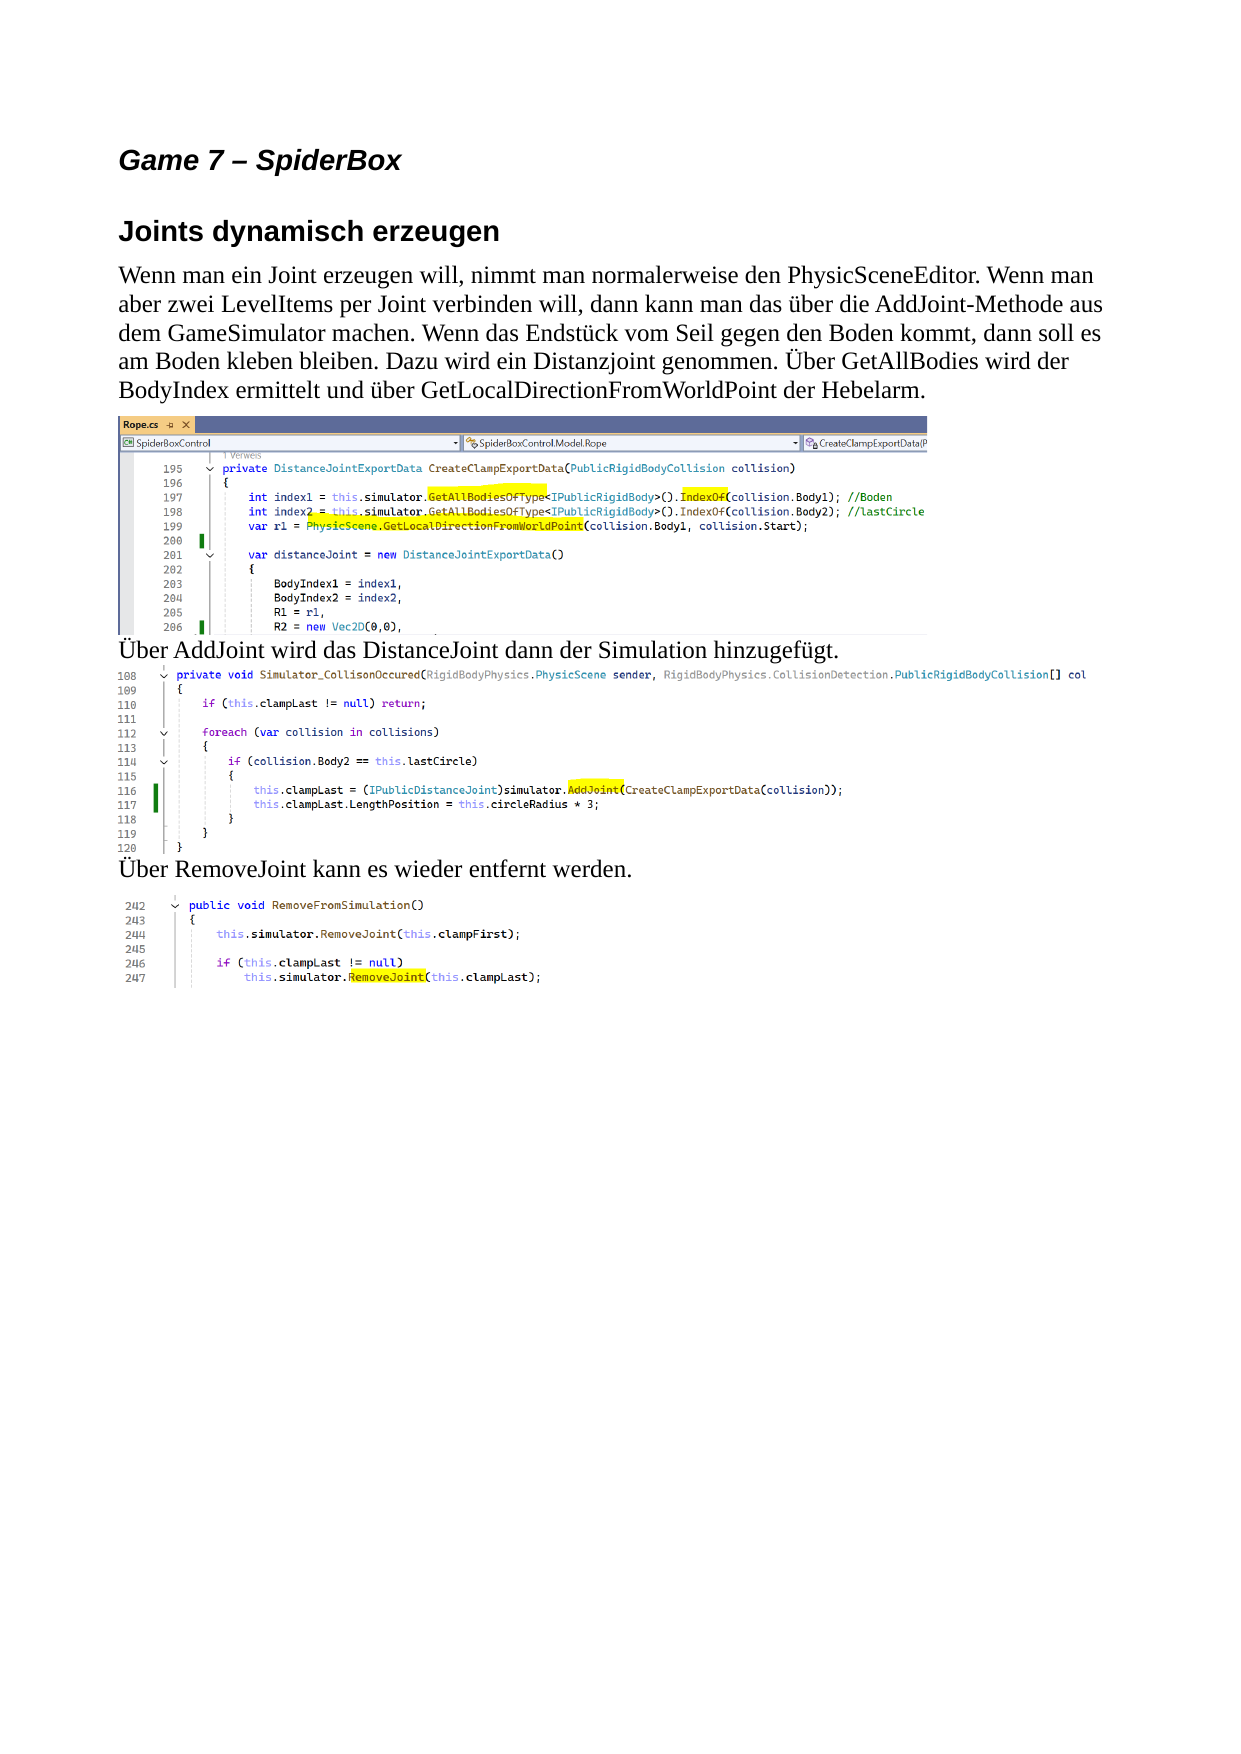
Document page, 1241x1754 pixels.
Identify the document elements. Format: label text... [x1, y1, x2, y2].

subtitle Game 7 – SpiderBox [118, 143, 1122, 177]
picture [118, 895, 547, 988]
picture [110, 665, 1086, 854]
picture [118, 416, 928, 635]
subtitle Joints dynamisch erzeugen [118, 214, 1122, 248]
text Über AddJoint wird das DistanceJoint dann der Simulation hinzugefügt. [118, 416, 1122, 663]
text Wenn man ein Joint erzeugen will, nimmt man normalerweise den PhysicSceneEditor. Wenn man aber zwei LevelItems per Joint verbinden will, dann kann man das über die AddJoint-Methode aus dem GameSimulator machen. Wenn das Endstück vom Seil gegen den Boden kommt, dann soll es am Boden kleben bleiben. Dazu wird ein Distanzjoint genommen. Über GetAllBodies wird der BodyIndex ermittelt und über GetLocalDirectionFromWorldPoint der Hebelarm. [118, 260, 1122, 404]
text Über RemoveJoint kann es wieder entfernt werden. [118, 676, 1122, 883]
